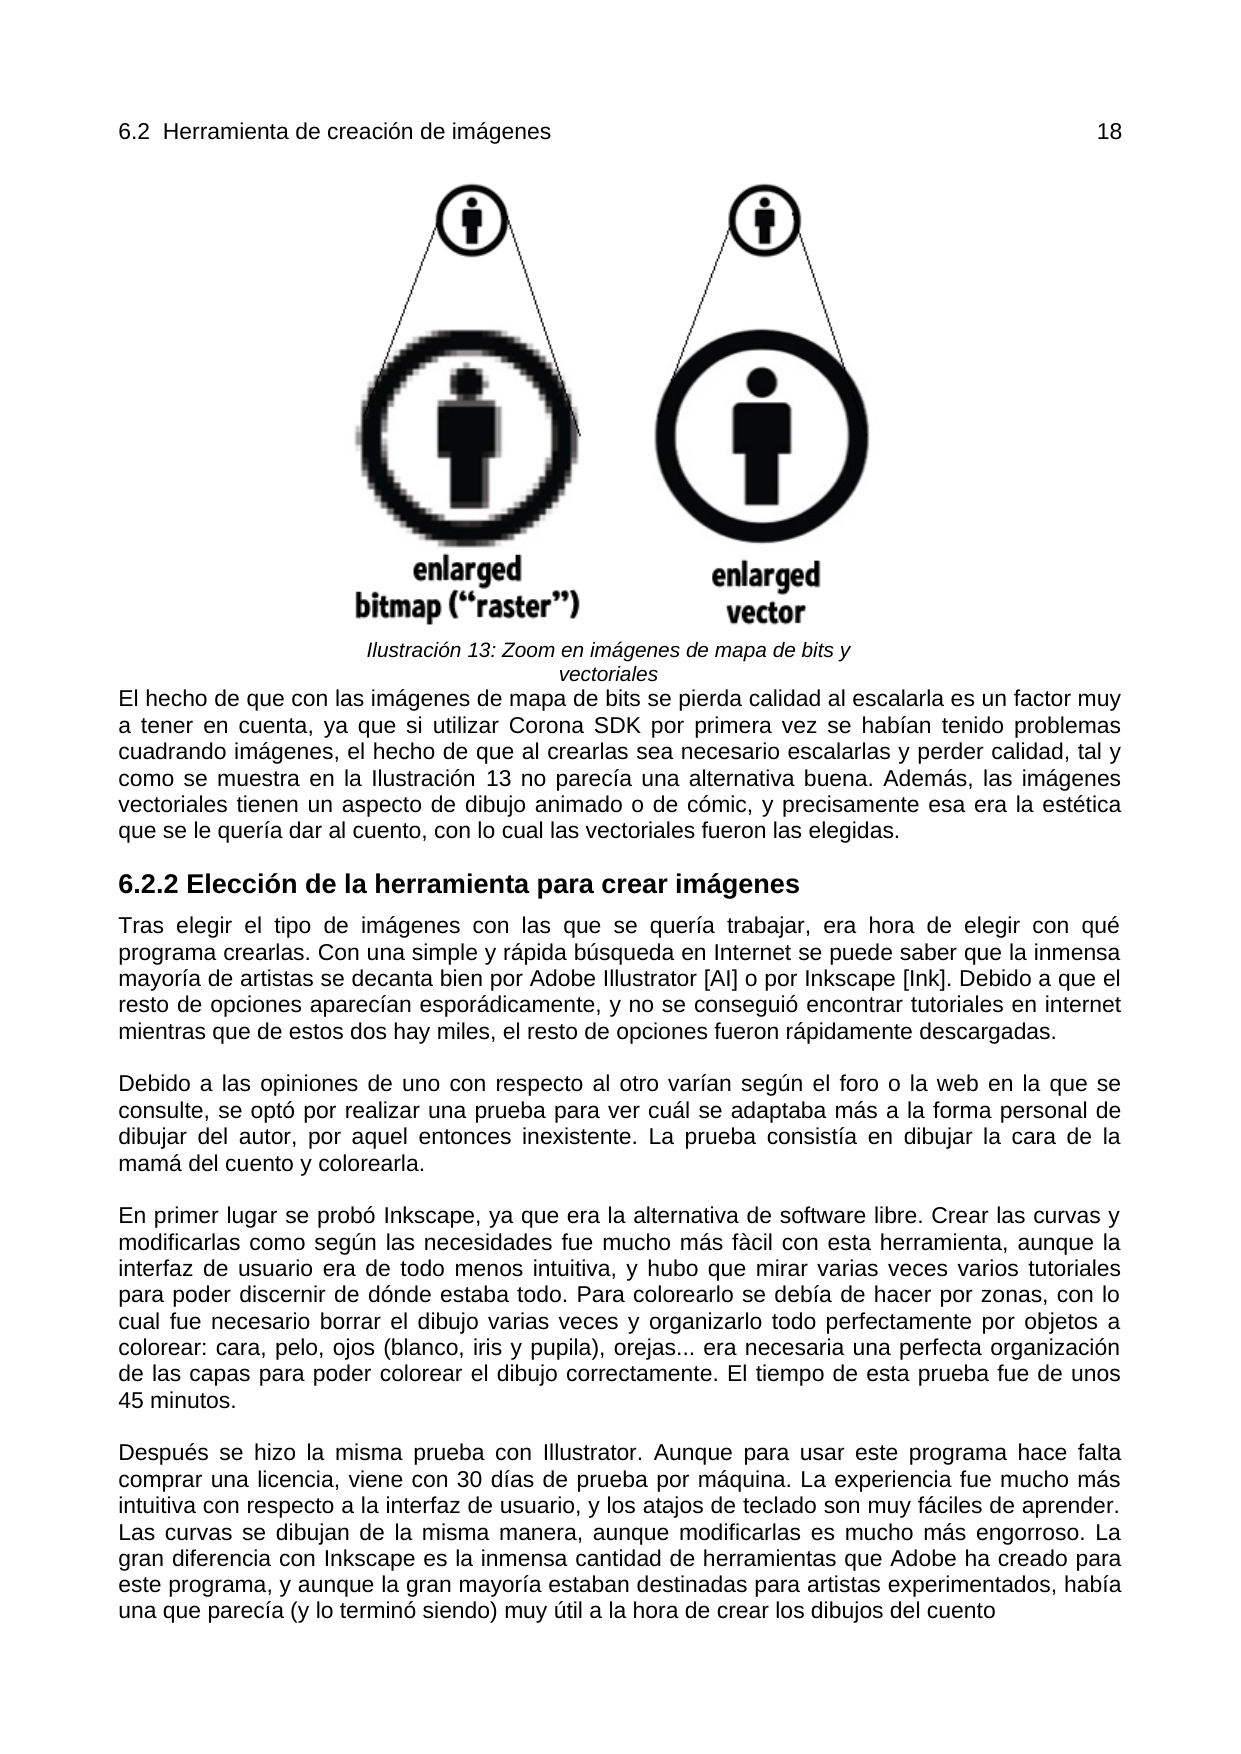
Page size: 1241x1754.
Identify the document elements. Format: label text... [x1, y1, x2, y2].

text Ilustración 13: Zoom en imágenes de mapa de bits y vectoriales [335, 638, 884, 685]
text El hecho de que con las imágenes de mapa de bits se pierda calidad al escalarla es un factor muy a tener en cuenta, ya que si utilizar Corona SDK por primera vez se habían tenido problemas cuadrando imágenes, el hecho de que al crearlas sea necesario escalarlas y perder calidad, tal y como se muestra en la Ilustración 13 no parecía una alternativa buena. Además, las imágenes vectoriales tienen un aspecto de dibujo animado o de cómic, y precisamente esa era la estética que se le quería dar al cuento, con lo cual las vectoriales fueron las elegidas. [118, 174, 1122, 843]
text Debido a las opiniones de uno con respecto al otro varían según el foro o la web en la que se consulte, se optó por realizar una prueba para ver cuál se adaptaba más a la forma personal de dibujar del autor, por aquel entonces inexistente. La prueba consistía en dibujar la cara de la mamá del cuento y colorearla. [118, 1070, 1122, 1176]
picture [334, 173, 884, 638]
text Tras elegir el tipo de imágenes con las que se quería trabajar, era hora de elegir con qué programa crearlas. Con una simple y rápida búsqueda en Internet se puede saber que la inmensa mayoría de artistas se decanta bien por Adobe Illustrator [AI] o por Inkscape [Ink]. Debido a que el resto de opciones aparecían esporádicamente, y no se conseguió encontrar tutoriales en internet mientras que de estos dos hay miles, el resto de opciones fueron rápidamente descargadas. [118, 912, 1122, 1044]
subtitle Elección de la herramienta para crear imágenes [118, 868, 1122, 900]
text En primer lugar se probó Inkscape, ya que era la alternativa de software libre. Crear las curvas y modificarlas como según las necesidades fue mucho más fàcil con esta herramienta, aunque la interfaz de usuario era de todo menos intuitiva, y hubo que mirar varias veces varios tutoriales para poder discernir de dónde estaba todo. Para colorearlo se debía de hacer por zonas, con lo cual fue necesario borrar el dibujo varias veces y organizarlo todo perfectamente por objetos a colorear: cara, pelo, ojos (blanco, iris y pupila), orejas... era necesaria una perfecta organización de las capas para poder colorear el dibujo correctamente. El tiempo de esta prueba fue de unos 45 minutos. [118, 1202, 1122, 1413]
text Después se hizo la misma prueba con Illustrator. Aunque para usar este programa hace falta comprar una licencia, viene con 30 días de prueba por máquina. La experiencia fue mucho más intuitiva con respecto a la interfaz de usuario, y los atajos de teclado son muy fáciles de aprender. Las curvas se dibujan de la misma manera, aunque modificarlas es mucho más engorroso. La gran diferencia con Inkscape es la inmensa cantidad de herramientas que Adobe ha creado para este programa, y aunque la gran mayoría estaban destinadas para artistas experimentados, había una que parecía (y lo terminó siendo) muy útil a la hora de crear los dibujos del cuento [118, 1439, 1122, 1624]
